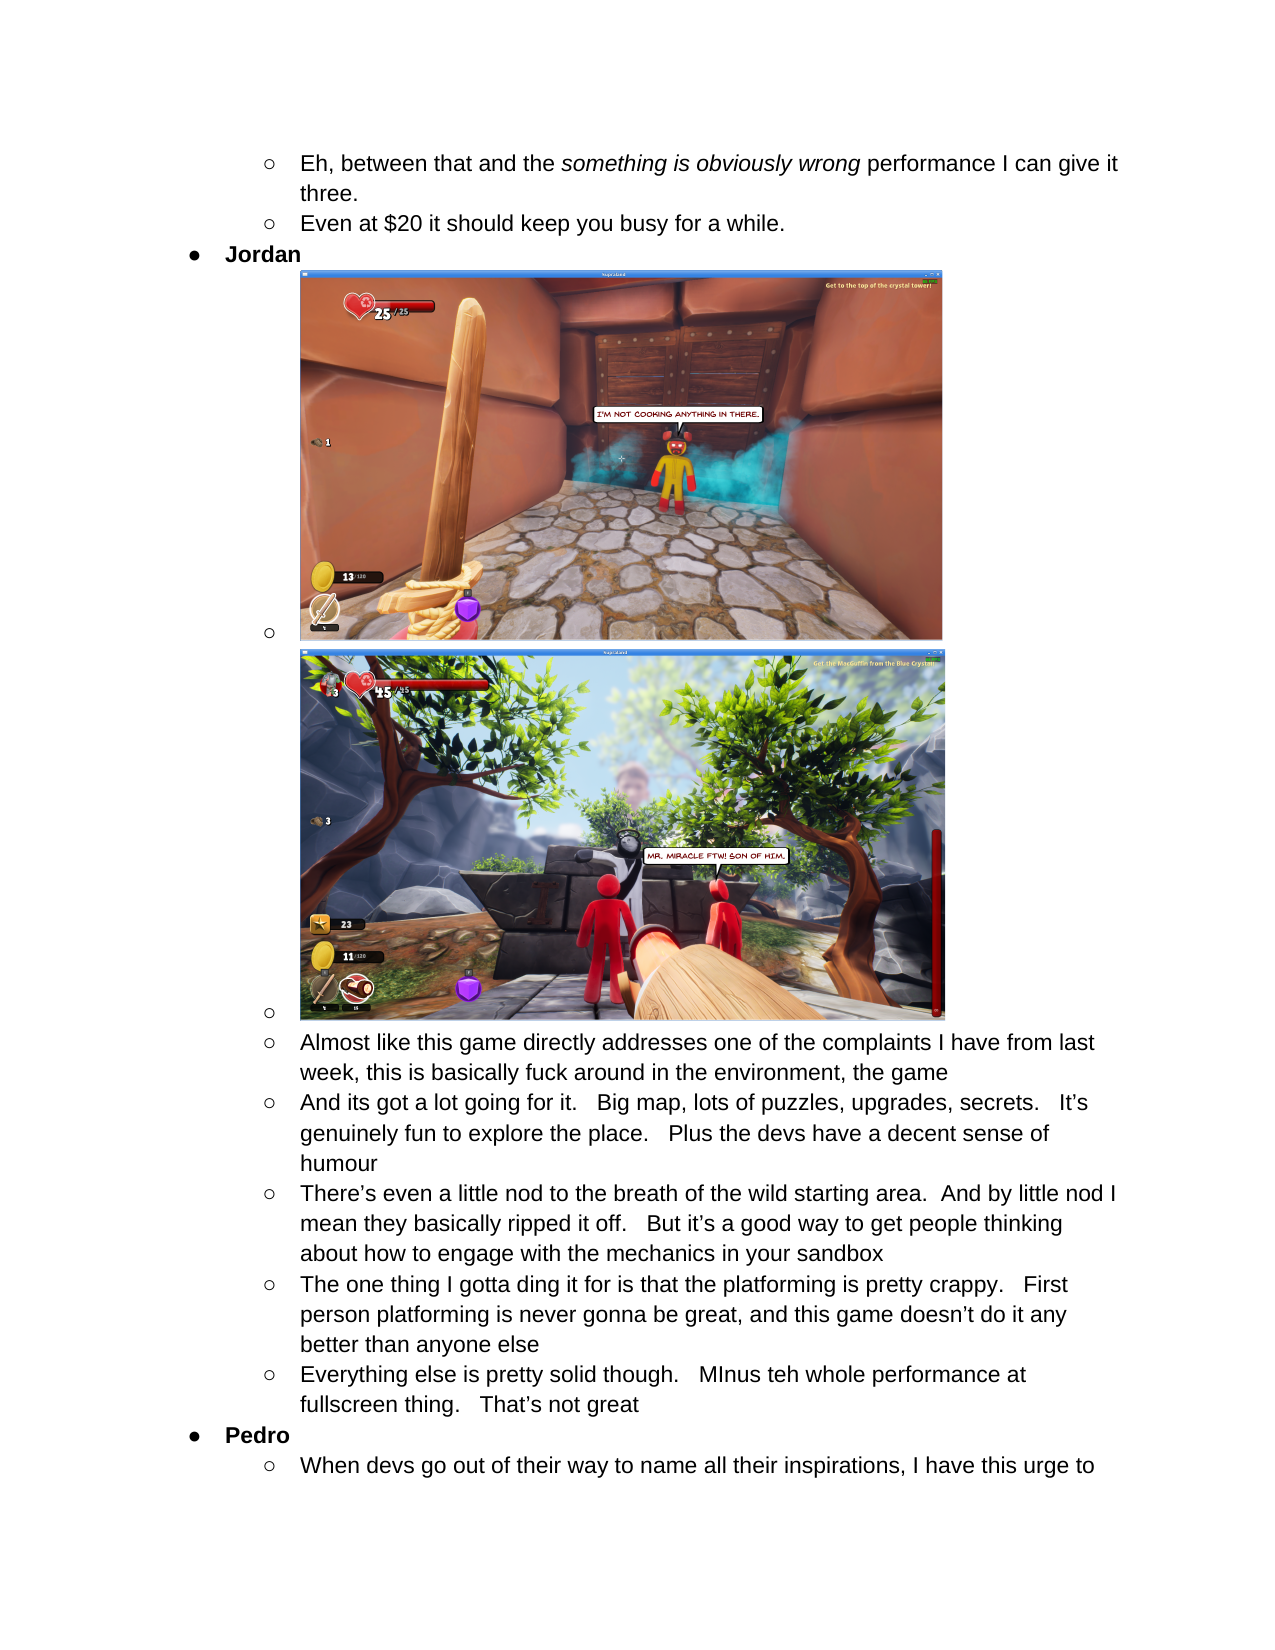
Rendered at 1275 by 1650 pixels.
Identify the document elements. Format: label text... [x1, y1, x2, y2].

list There’s even a little nod to the breath of the wild starting area. And by little nod I mean they basically ripped it off. But it’s a good way to get people thinking about how to engage with the mechanics in your sandbox [262, 1180, 1125, 1267]
picture [300, 649, 946, 1021]
list Everything else is pretty solid though. MInus teh whole performance at fullscreen thing. That’s not great [262, 1361, 1125, 1418]
list And its got a lot going for it. Big map, lots of puzzles, upgrades, secrets. It’s genuinely fun to explore the place. Plus the devs have a decent sense of humour [262, 1089, 1125, 1176]
list Even at $20 it should keep you busy for a while. [262, 210, 1125, 237]
list The one thing I gotta ding it for is that the platforming is pretty crappy. First person platforming is never gonna be great, and this game doesn’t do it any better than anyone else [262, 1271, 1125, 1357]
list Pedro [187, 1422, 1125, 1448]
list Eh, between that and the something is obviously wrong performance I can give it three. [262, 150, 1125, 207]
list Jordan [187, 241, 1125, 267]
picture [300, 270, 943, 641]
list Almost like this game directly addresses one of the complaints I have from last week, this is basically fuck around in the environment, the game [262, 1029, 1125, 1086]
list When devs go out of their way to name all their inspirations, I have this urge to [262, 1452, 1125, 1478]
